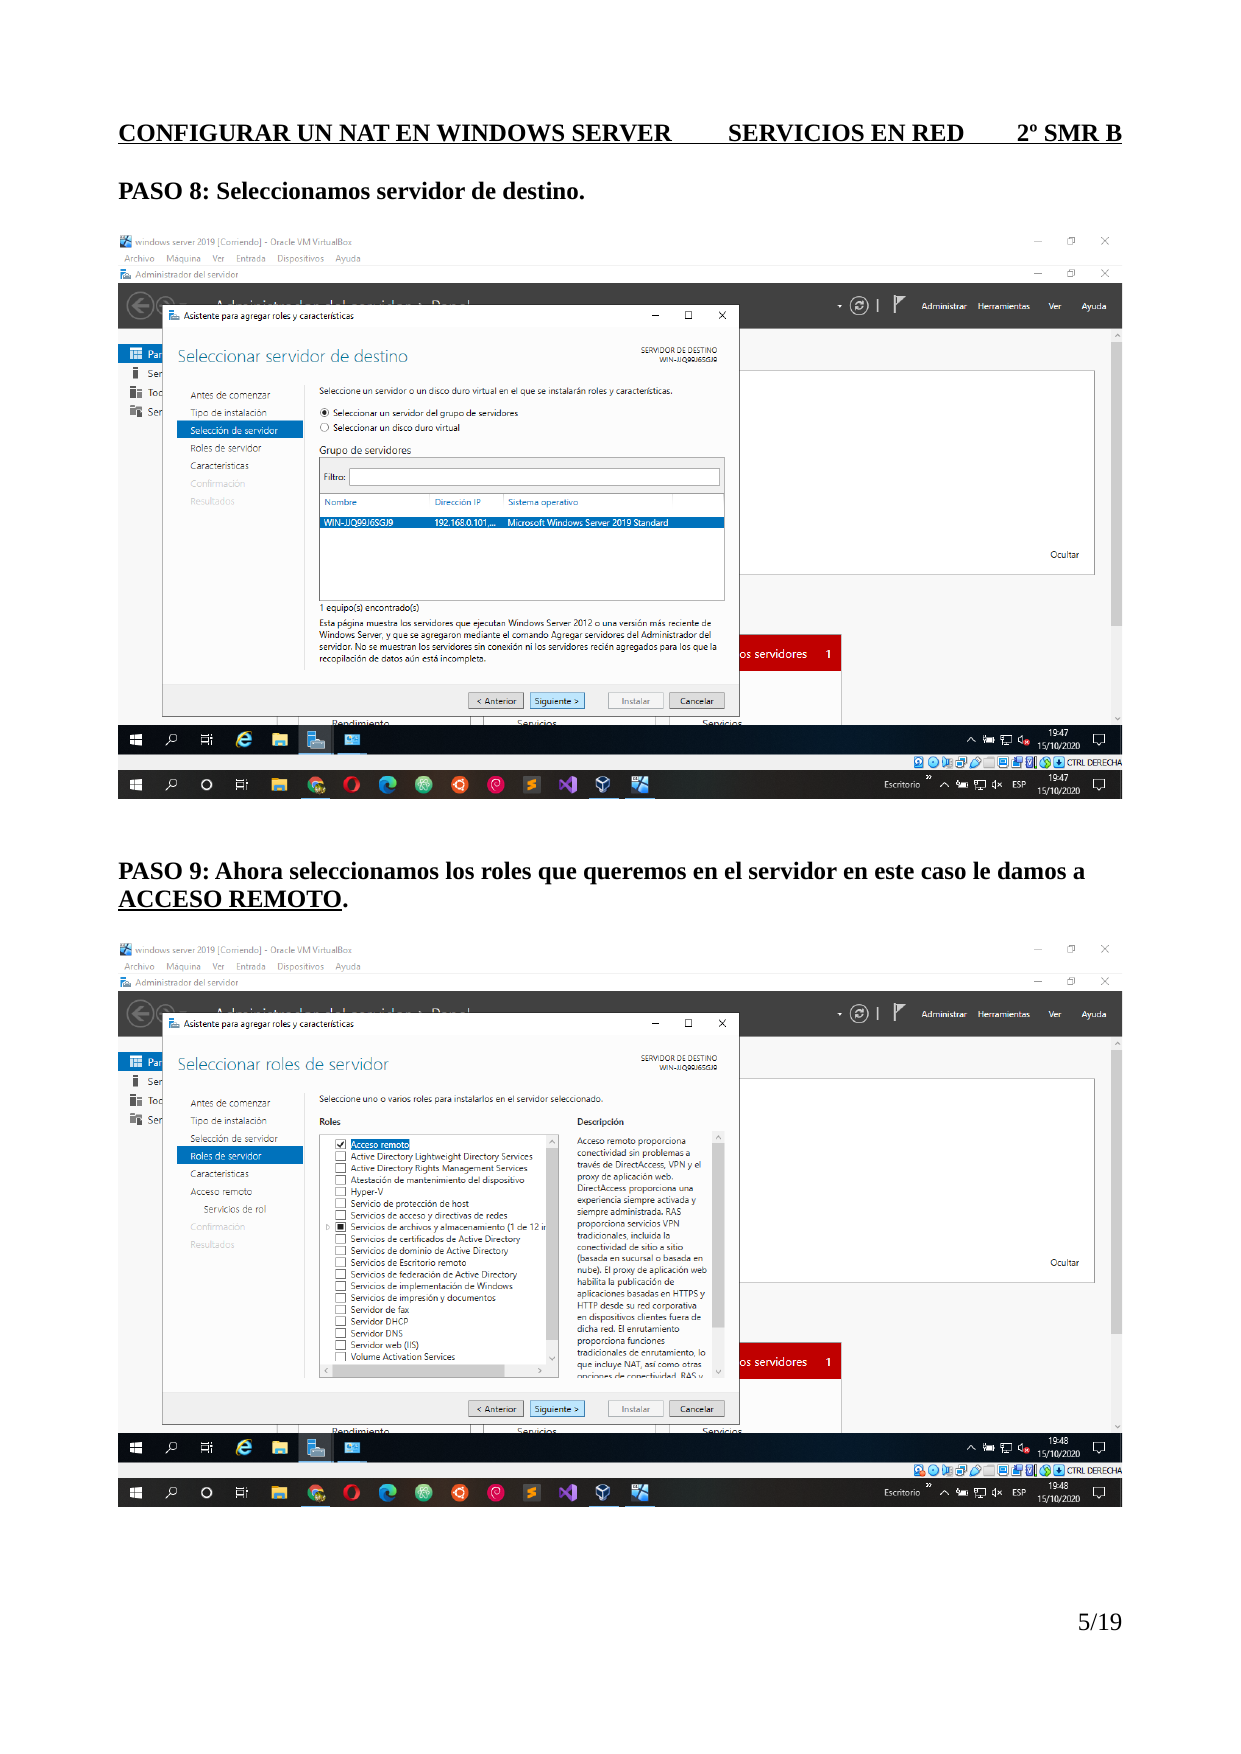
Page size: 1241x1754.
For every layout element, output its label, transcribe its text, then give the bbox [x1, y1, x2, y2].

text PASO 9: Ahora seleccionamos los roles que queremos en el servidor en este caso le damos a ACCESO REMOTO. [118, 856, 1122, 913]
picture [118, 233, 1123, 799]
picture [118, 942, 1123, 1507]
text PASO 8: Seleccionamos servidor de destino. [118, 176, 1122, 205]
